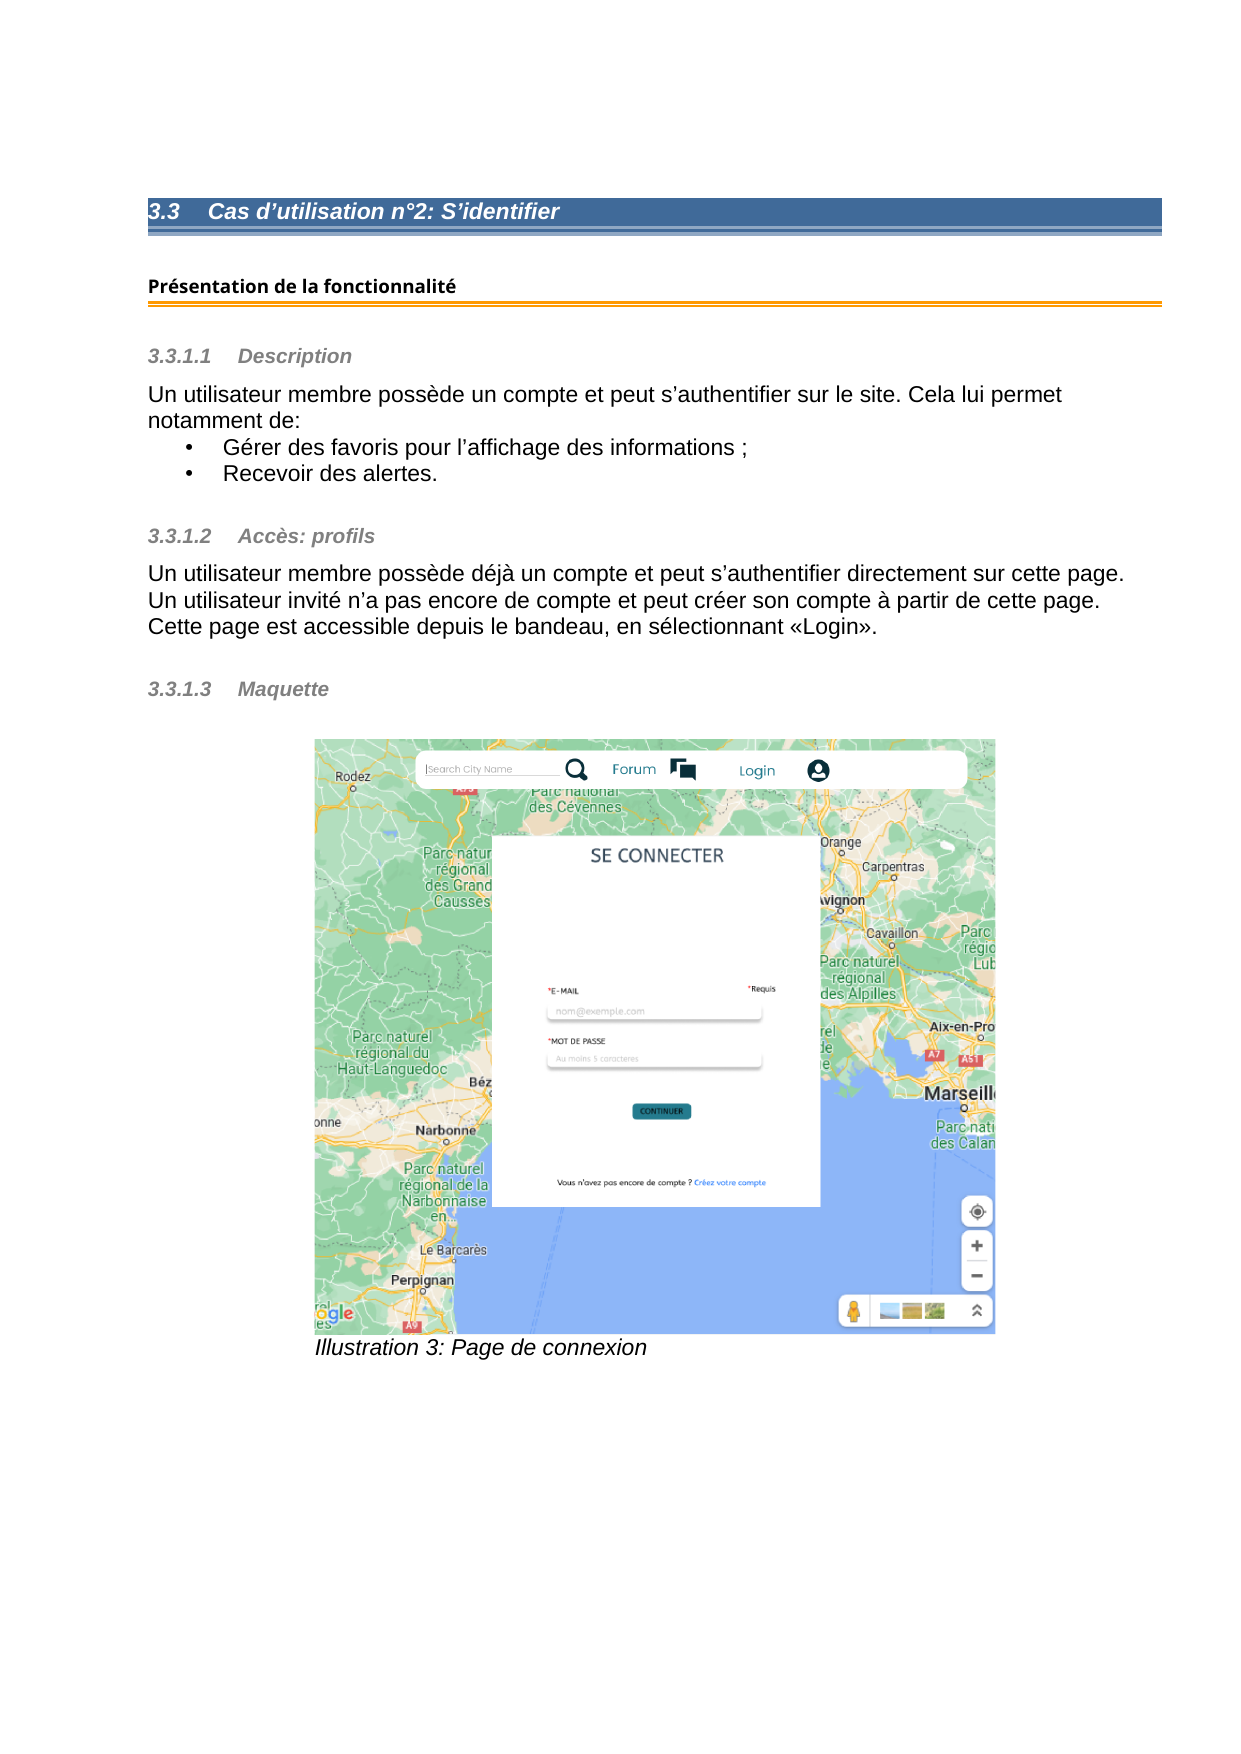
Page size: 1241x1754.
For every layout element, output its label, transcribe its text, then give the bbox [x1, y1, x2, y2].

text Cette page est accessible depuis le bandeau, en sélectionnant «Login». [148, 613, 1162, 639]
text Un utilisateur membre possède déjà un compte et peut s’authentifier directement sur cette page. [148, 560, 1162, 587]
text Un utilisateur invité n’a pas encore de compte et peut créer son compte à partir de cette page. [148, 587, 1162, 613]
subtitle Cas d’utilisation n°2: S’identifier [148, 198, 1162, 226]
subtitle Présentation de la fonctionnalité [148, 273, 1162, 301]
subtitle Maquette [148, 677, 1162, 701]
list Gérer des favoris pour l’affichage des informations ; [185, 433, 1162, 460]
text Un utilisateur membre possède un compte et peut s’authentifier sur le site. Cela lui permet notamment de: [148, 381, 1162, 433]
picture [314, 739, 996, 1335]
text Illustration 3: Page de connexion [314, 1335, 996, 1361]
subtitle Accès: profils [148, 524, 1162, 548]
subtitle Description [148, 344, 1162, 368]
list Recevoir des alertes. [185, 460, 1162, 486]
